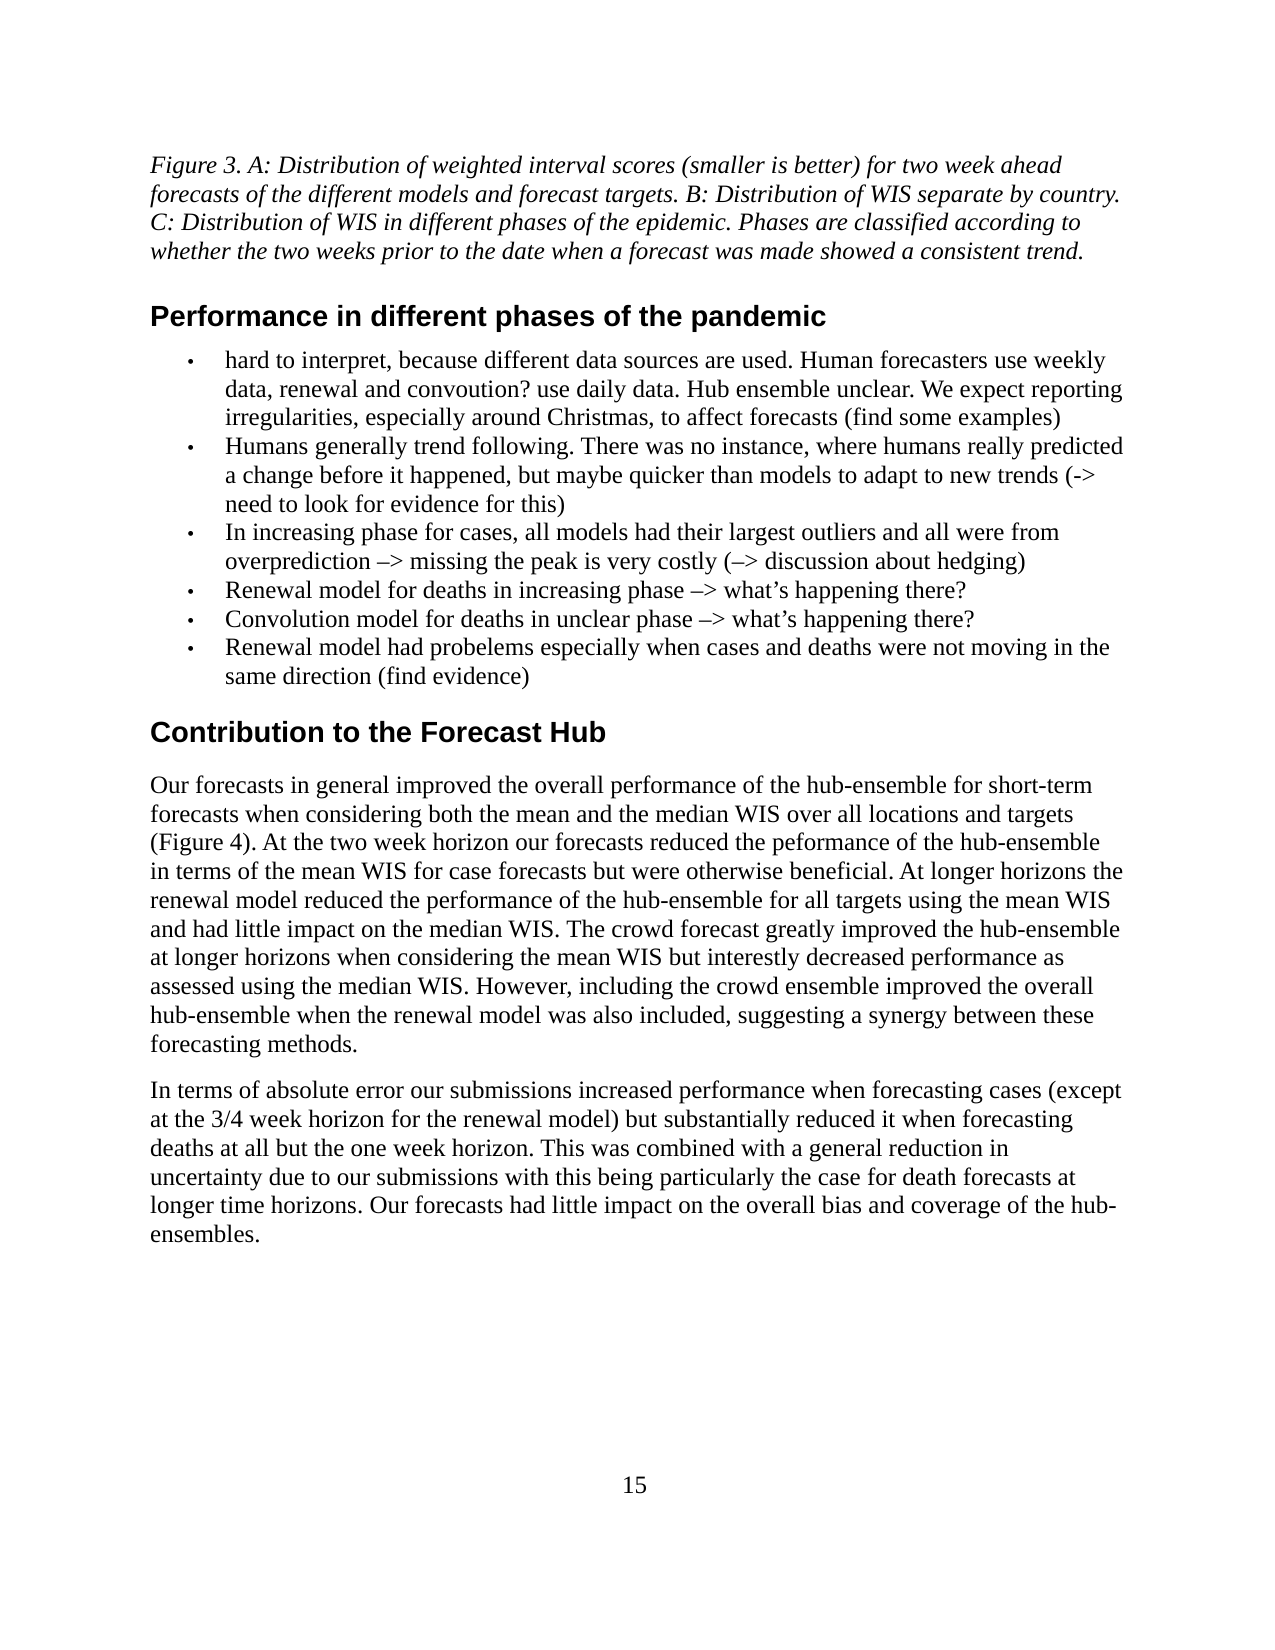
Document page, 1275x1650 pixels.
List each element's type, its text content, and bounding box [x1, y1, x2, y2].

list Humans generally trend following. There was no instance, where humans really predicted a change before it happened, but maybe quicker than models to adapt to new trends (-> need to look for evidence for this) [187, 431, 1125, 517]
subtitle Performance in different phases of the pandemic [150, 299, 1125, 332]
list Convolution model for deaths in unclear phase –> what’s happening there? [187, 604, 1125, 632]
list hard to interpret, because different data sources are used. Human forecasters use weekly data, renewal and convoution? use daily data. Hub ensemble unclear. We expect reporting irregularities, especially around Christmas, to affect forecasts (find some examples) [187, 345, 1125, 431]
subtitle Contribution to the Forecast Hub [150, 715, 1125, 748]
list Renewal model for deaths in increasing phase –> what’s happening there? [187, 575, 1125, 604]
text Figure 3. A: Distribution of weighted interval scores (smaller is better) for two week ahead forecasts of the different models and forecast targets. B: Distribution of WIS separate by country. C: Distribution of WIS in different phases of the epidemic. Phases are classified according to whether the two weeks prior to the date when a forecast was made showed a consistent trend. [150, 150, 1125, 265]
text In terms of absolute error our submissions increased performance when forecasting cases (except at the 3/4 week horizon for the renewal model) but substantially reduced it when forecasting deaths at all but the one week horizon. This was combined with a general reduction in uncertainty due to our submissions with this being particularly the case for death forecasts at longer time horizons. Our forecasts had little impact on the overall bias and coverage of the hub-ensembles. [150, 1075, 1125, 1248]
list In increasing phase for cases, all models had their largest outliers and all were from overprediction –> missing the peak is very costly (–> discussion about hedging) [187, 517, 1125, 575]
text Our forecasts in general improved the overall performance of the hub-ensemble for short-term forecasts when considering both the mean and the median WIS over all locations and targets (Figure 4). At the two week horizon our forecasts reduced the peformance of the hub-ensemble in terms of the mean WIS for case forecasts but were otherwise beneficial. At longer horizons the renewal model reduced the performance of the hub-ensemble for all targets using the mean WIS and had little impact on the median WIS. The crowd forecast greatly improved the hub-ensemble at longer horizons when considering the mean WIS but interestly decreased performance as assessed using the median WIS. However, including the crowd ensemble improved the overall hub-ensemble when the renewal model was also included, suggesting a synergy between these forecasting methods. [150, 770, 1125, 1057]
list Renewal model had probelems especially when cases and deaths were not moving in the same direction (find evidence) [187, 632, 1125, 690]
